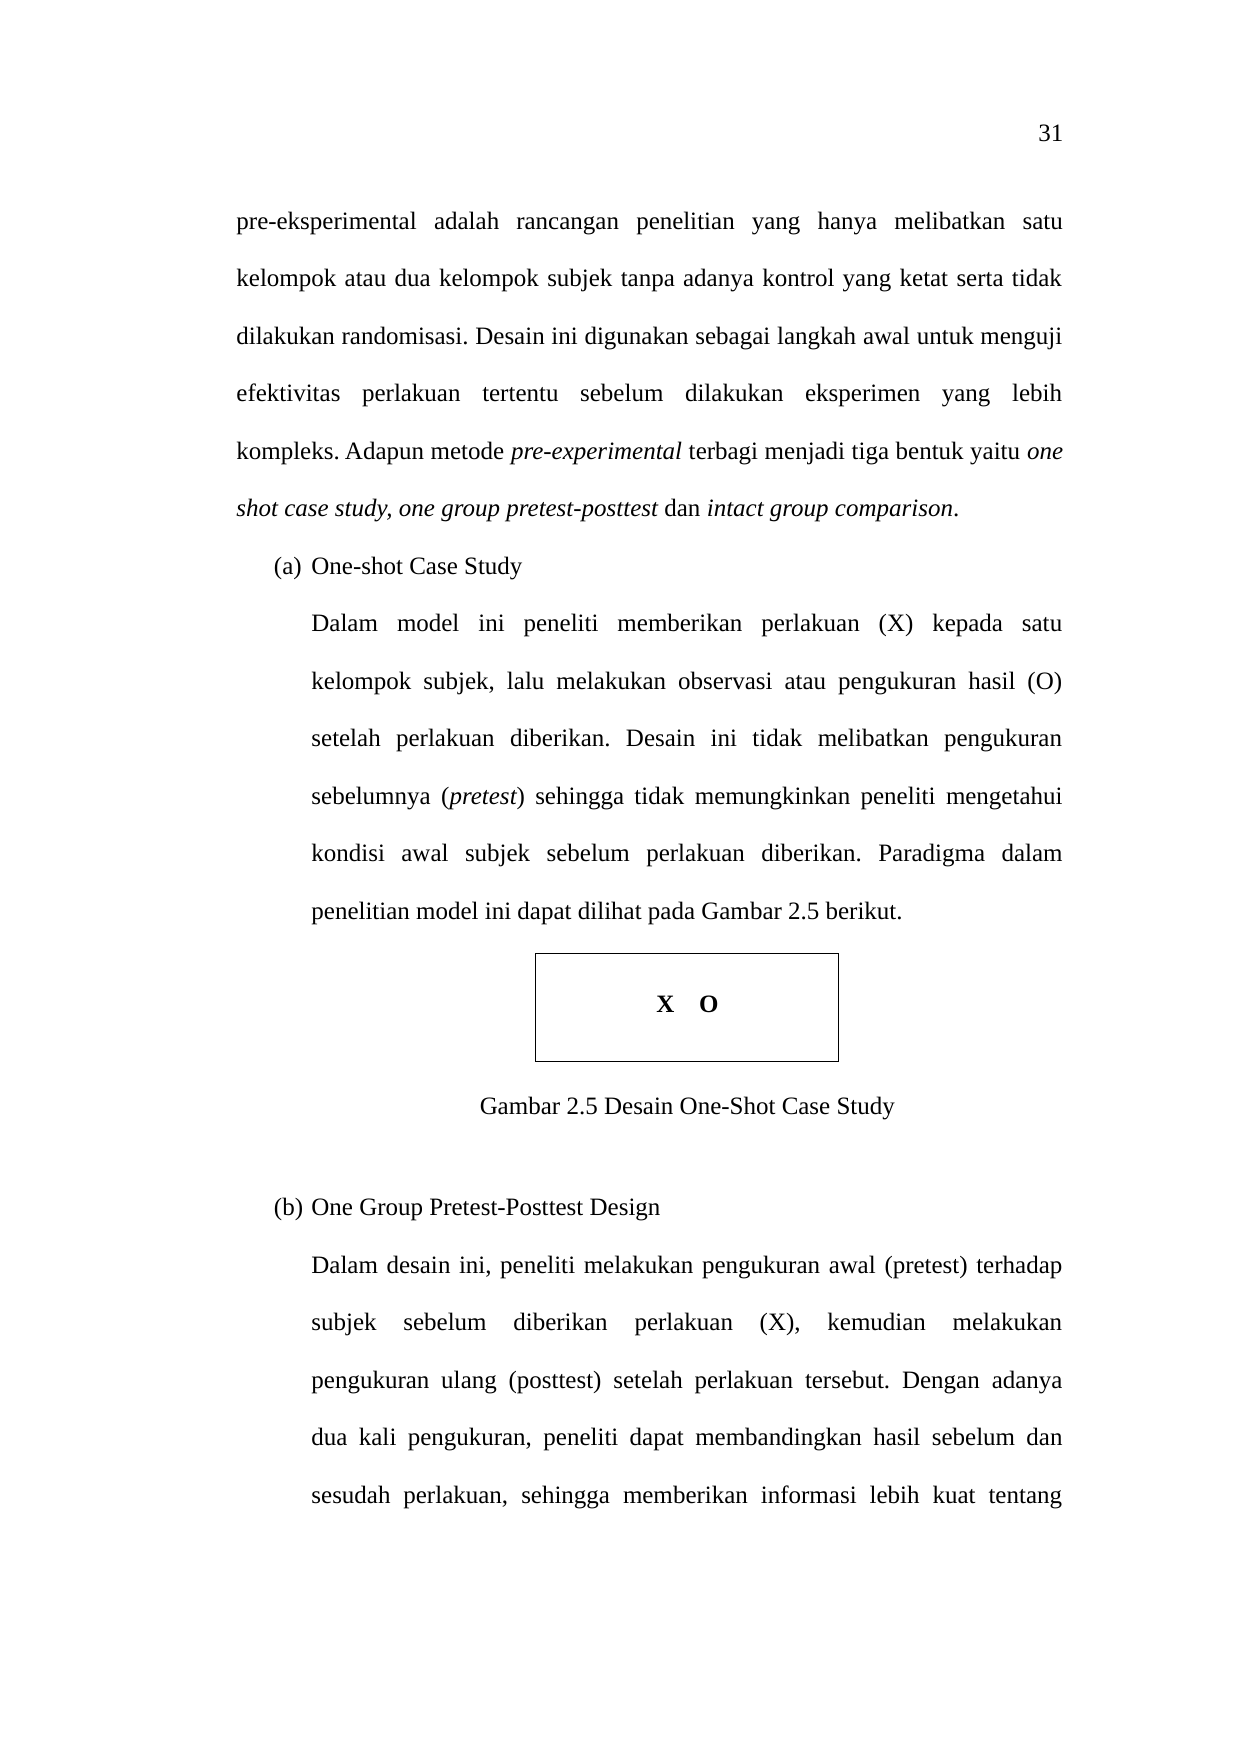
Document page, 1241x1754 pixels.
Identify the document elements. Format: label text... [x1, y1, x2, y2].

text pre-eksperimental adalah rancangan penelitian yang hanya melibatkan satu kelompok atau dua kelompok subjek tanpa adanya kontrol yang ketat serta tidak dilakukan randomisasi. Desain ini digunakan sebagai langkah awal untuk menguji efektivitas perlakuan tertentu sebelum dilakukan eksperimen yang lebih kompleks. Adapun metode pre-experimental terbagi menjadi tiga bentuk yaitu one shot case study, one group pretest-posttest dan intact group comparison. [236, 206, 1063, 522]
list X O [544, 989, 830, 1017]
list One-shot Case Study [274, 551, 1063, 580]
list Gambar 2.5 Desain One-Shot Case Study [473, 983, 901, 1120]
list One Group Pretest-Posttest Design [274, 1192, 1063, 1221]
list Dalam desain ini, peneliti melakukan pengukuran awal (pretest) terhadap subjek sebelum diberikan perlakuan (X), kemudian melakukan pengukuran ulang (posttest) setelah perlakuan tersebut. Dengan adanya dua kali pengukuran, peneliti dapat membandingkan hasil sebelum dan sesudah perlakuan, sehingga memberikan informasi lebih kuat tentang [274, 1250, 1063, 1508]
list Dalam model ini peneliti memberikan perlakuan (X) kepada satu kelompok subjek, lalu melakukan observasi atau pengukuran hasil (O) setelah perlakuan diberikan. Desain ini tidak melibatkan pengukuran sebelumnya (pretest) sehingga tidak memungkinkan peneliti mengetahui kondisi awal subjek sebelum perlakuan diberikan. Paradigma dalam penelitian model ini dapat dilihat pada Gambar 2.5 berikut. [274, 608, 1063, 925]
